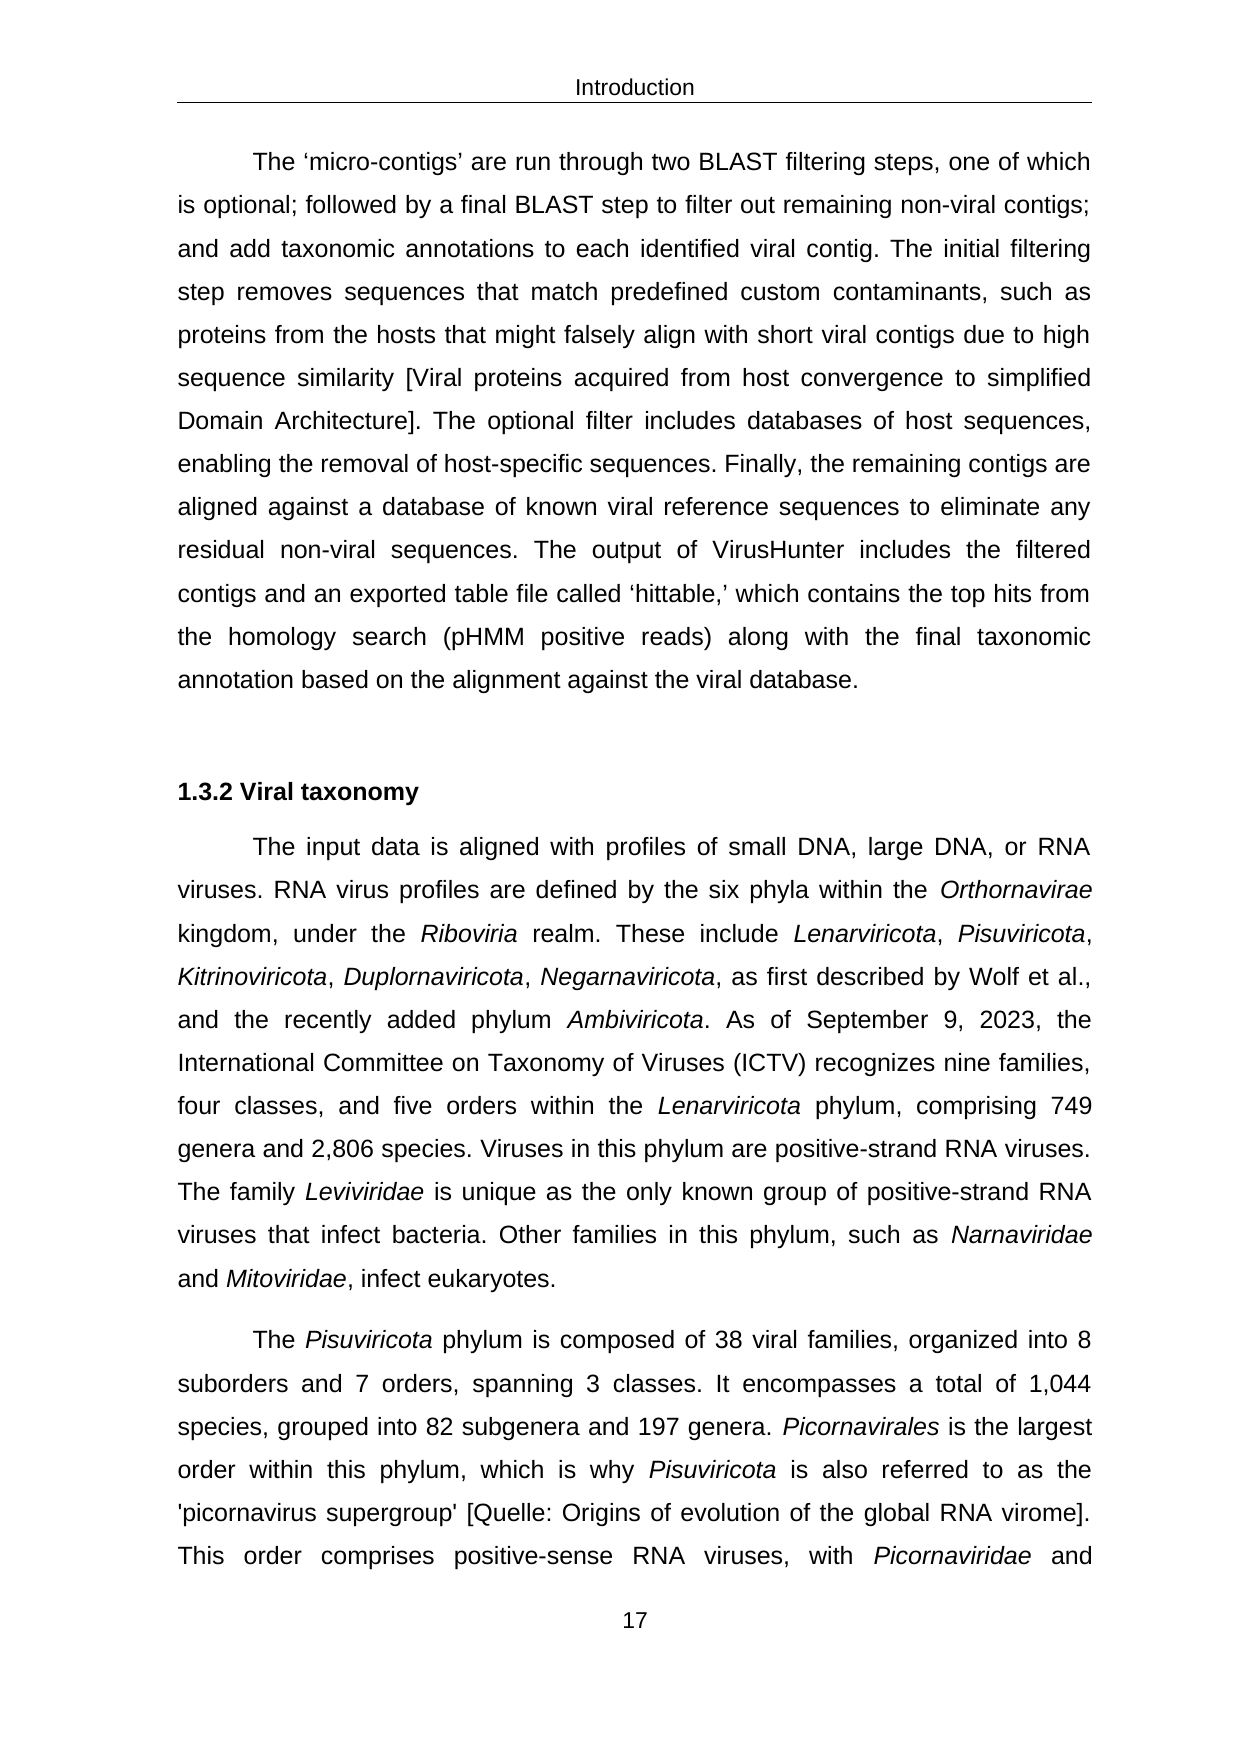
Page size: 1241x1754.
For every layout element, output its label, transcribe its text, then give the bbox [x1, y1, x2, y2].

subtitle 1.3.2 Viral taxonomy [177, 777, 1092, 805]
text The ‘micro-contigs’ are run through two BLAST filtering steps, one of which is optional; followed by a final BLAST step to filter out remaining non-viral contigs; and add taxonomic annotations to each identified viral contig. The initial filtering step removes sequences that match predefined custom contaminants, such as proteins from the hosts that might falsely align with short viral contigs due to high sequence similarity [Viral proteins acquired from host convergence to simplified Domain Architecture]. The optional filter includes databases of host sequences, enabling the removal of host-specific sequences. Finally, the remaining contigs are aligned against a database of known viral reference sequences to eliminate any residual non-viral sequences. The output of VirusHunter includes the filtered contigs and an exported table file called ‘hittable,’ which contains the top hits from the homology search (pHMM positive reads) along with the final taxonomic annotation based on the alignment against the viral database. [177, 147, 1092, 694]
text The Pisuviricota phylum is composed of 38 viral families, organized into 8 suborders and 7 orders, spanning 3 classes. It encompasses a total of 1,044 species, grouped into 82 subgenera and 197 genera. Picornavirales is the largest order within this phylum, which is why Pisuviricota is also referred to as the 'picornavirus supergroup' [Quelle: Origins of evolution of the global RNA virome]. This order comprises positive-sense RNA viruses, with Picornaviridae and [177, 1325, 1092, 1570]
text The input data is aligned with profiles of small DNA, large DNA, or RNA viruses. RNA virus profiles are defined by the six phyla within the Orthornavirae kingdom, under the Riboviria realm. These include Lenarviricota, Pisuviricota, Kitrinoviricota, Duplornaviricota, Negarnaviricota, as first described by Wolf et al., and the recently added phylum Ambiviricota. As of September 9, 2023, the International Committee on Taxonomy of Viruses (ICTV) recognizes nine families, four classes, and five orders within the Lenarviricota phylum, comprising 749 genera and 2,806 species. Viruses in this phylum are positive-strand RNA viruses. The family Leviviridae is unique as the only known group of positive-strand RNA viruses that infect bacteria. Other families in this phylum, such as Narnaviridae and Mitoviridae, infect eukaryotes. [177, 832, 1092, 1292]
